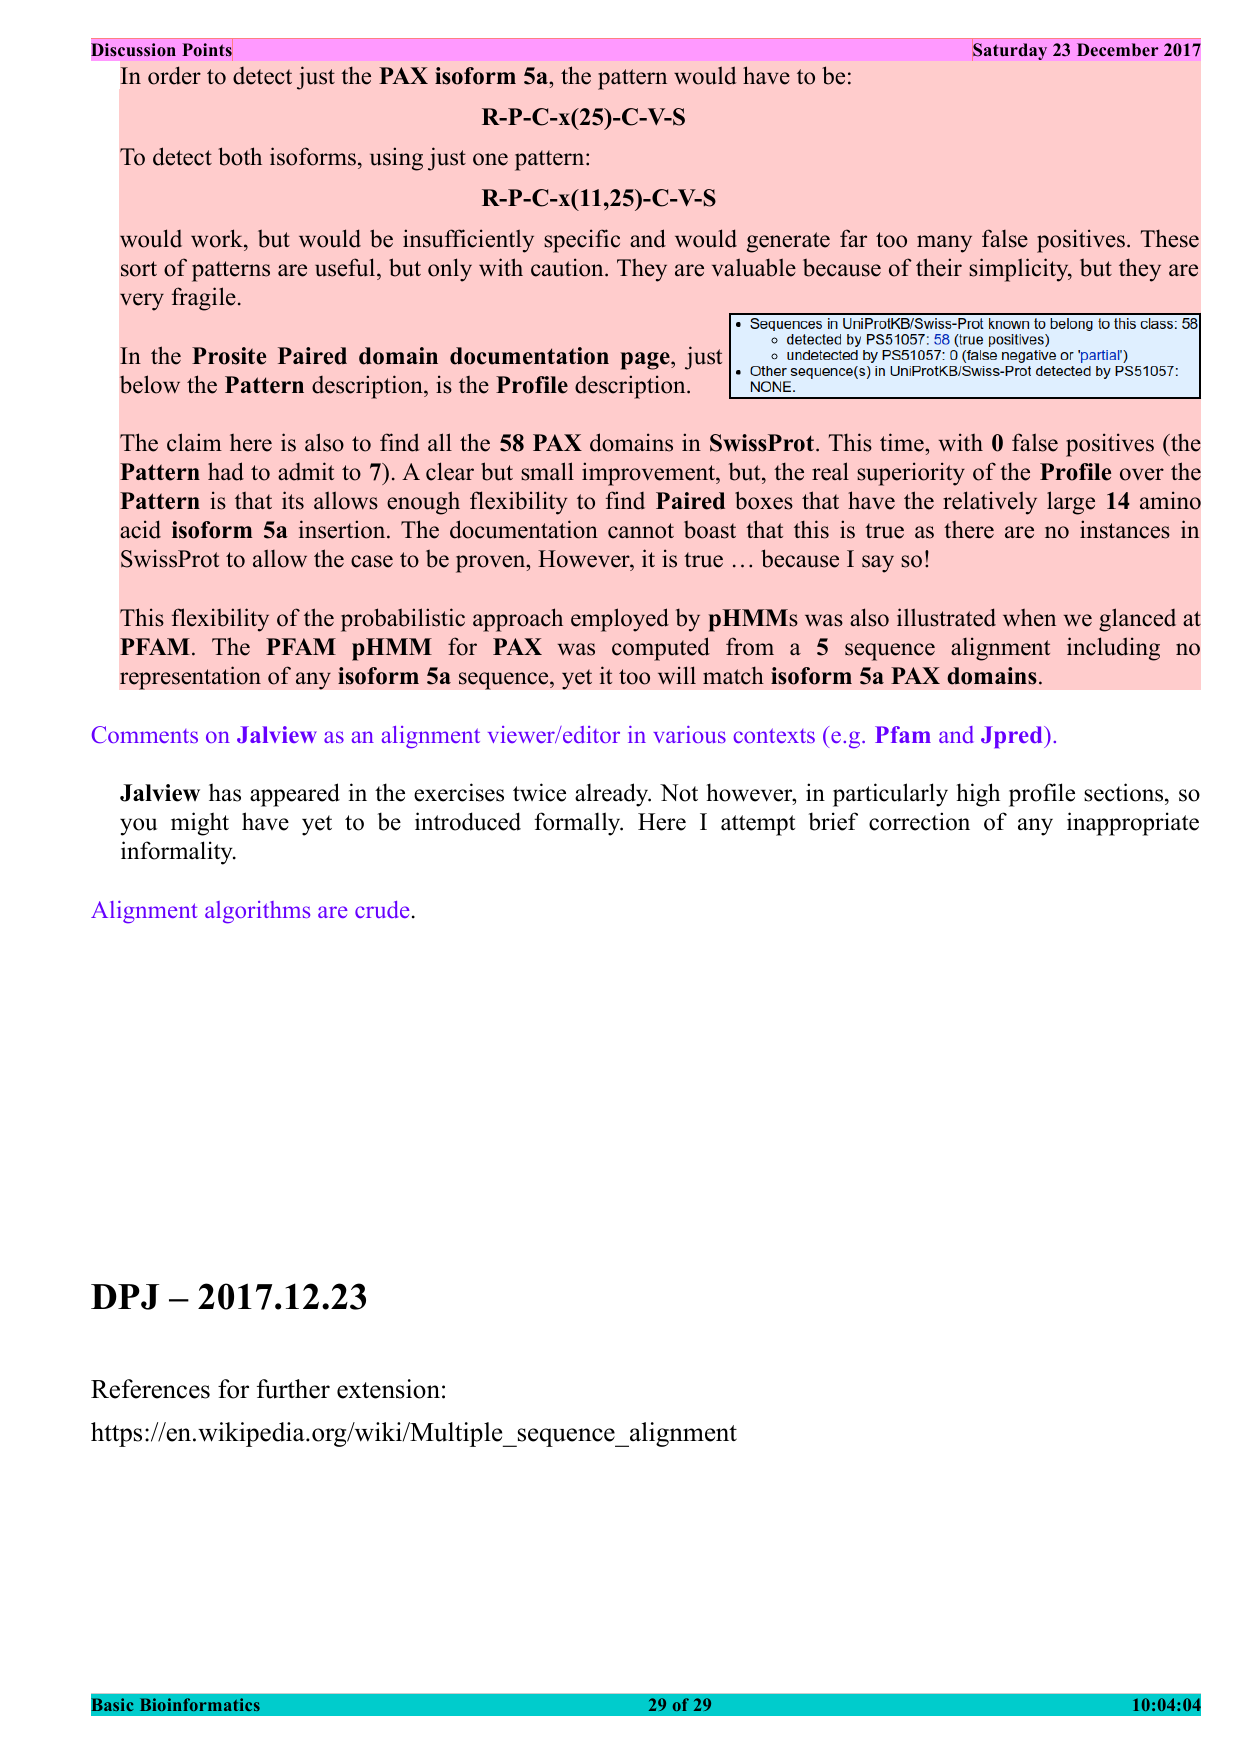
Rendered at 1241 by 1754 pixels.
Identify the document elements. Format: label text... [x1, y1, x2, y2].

text R-P-C-x(11,25)-C-V-S [119, 183, 1201, 212]
text This flexibility of the probabilistic approach employed by pHMMs was also illustrated when we glanced at PFAM. The PFAM pHMM for PAX was computed from a 5 sequence alignment including no representation of any isoform 5a sequence, yet it too will match isoform 5a PAX domains. [119, 603, 1201, 690]
picture [731, 315, 1199, 397]
text DPJ – 2017.12.23 [91, 1274, 1201, 1317]
text References for further extension: [91, 1373, 1201, 1404]
text Alignment algorithms are crude. [91, 895, 1201, 924]
text https://en.wikipedia.org/wiki/Multiple_sequence_alignment [91, 1417, 1201, 1448]
text would work, but would be insufficiently specific and would generate far too many false positives. These sort of patterns are useful, but only with caution. They are valuable because of their simplicity, but they are very fragile. [119, 224, 1201, 311]
text In order to detect just the PAX isoform 5a, the pattern would have to be: [120, 61, 1201, 89]
text Comments on Jalview as an alignment viewer/editor in various contexts (e.g. Pfam and Jpred). [91, 719, 1201, 749]
text To detect both isoforms, using just one pattern: [119, 142, 1201, 171]
text R-P-C-x(25)-C-V-S [119, 101, 1201, 130]
text Jalview has appeared in the exercises twice already. Not however, in particularly high profile sections, so you might have yet to be introduced formally. Here I attempt brief correction of any inappropriate informality. [120, 778, 1201, 865]
text The claim here is also to find all the 58 PAX domains in SwissProt. This time, with 0 false positives (the Pattern had to admit to 7). A clear but small improvement, but, the real superiority of the Profile over the Pattern is that its allows enough flexibility to find Paired boxes that have the relatively large 14 amino acid isoform 5a insertion. The documentation cannot boast that this is true as there are no instances in SwissProt to allow the case to be proven, However, it is true … because I say so! [119, 428, 1201, 573]
text In the Prosite Paired domain documentation page, just below the Pattern description, is the Profile description. [119, 341, 729, 399]
